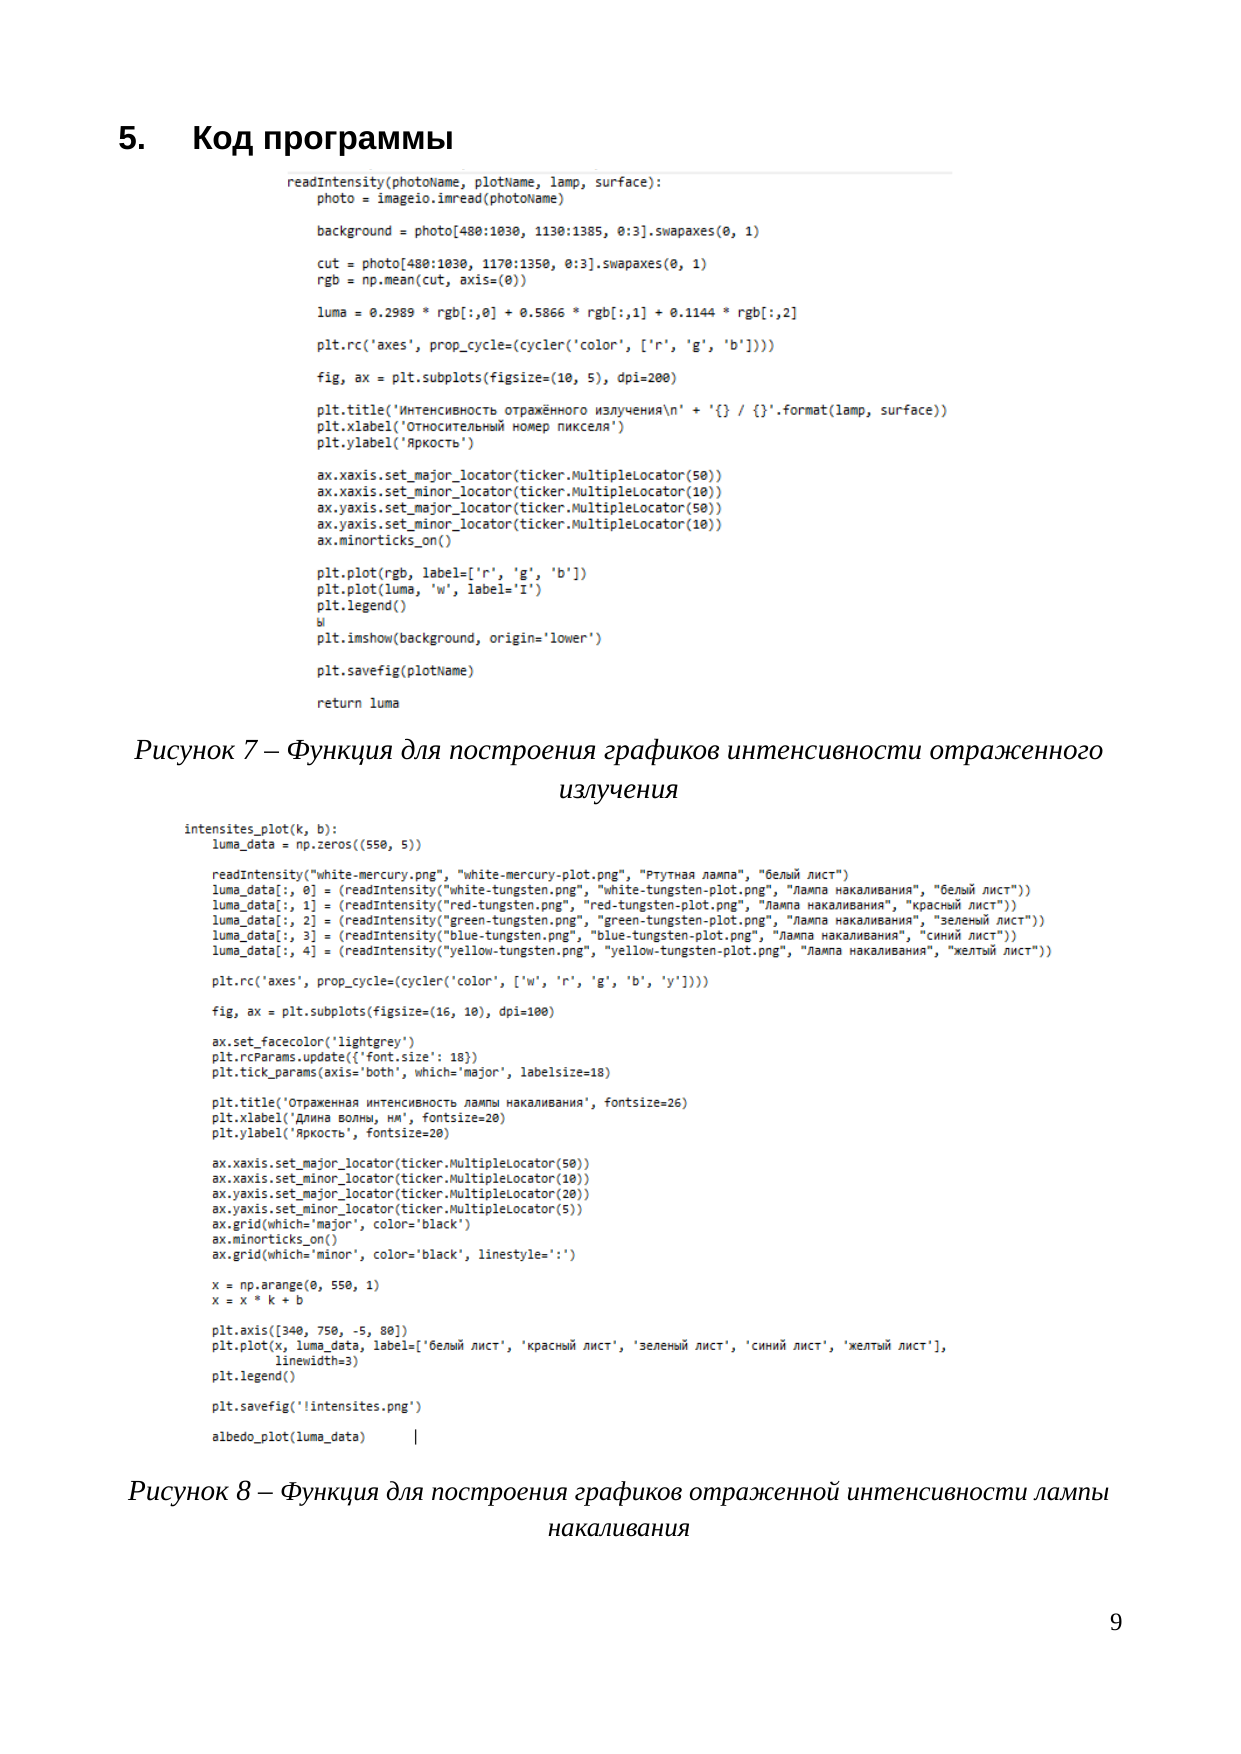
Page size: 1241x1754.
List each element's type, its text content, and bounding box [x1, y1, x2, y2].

subtitle Код программы [118, 118, 1122, 157]
picture [287, 169, 953, 713]
text Рисунок 8 – Функция для построения графиков отраженной интенсивности лампы накаливания [118, 1473, 1122, 1542]
text Рисунок 7 – Функция для построения графиков интенсивности отраженного излучения [118, 732, 1122, 804]
picture [184, 824, 1056, 1454]
